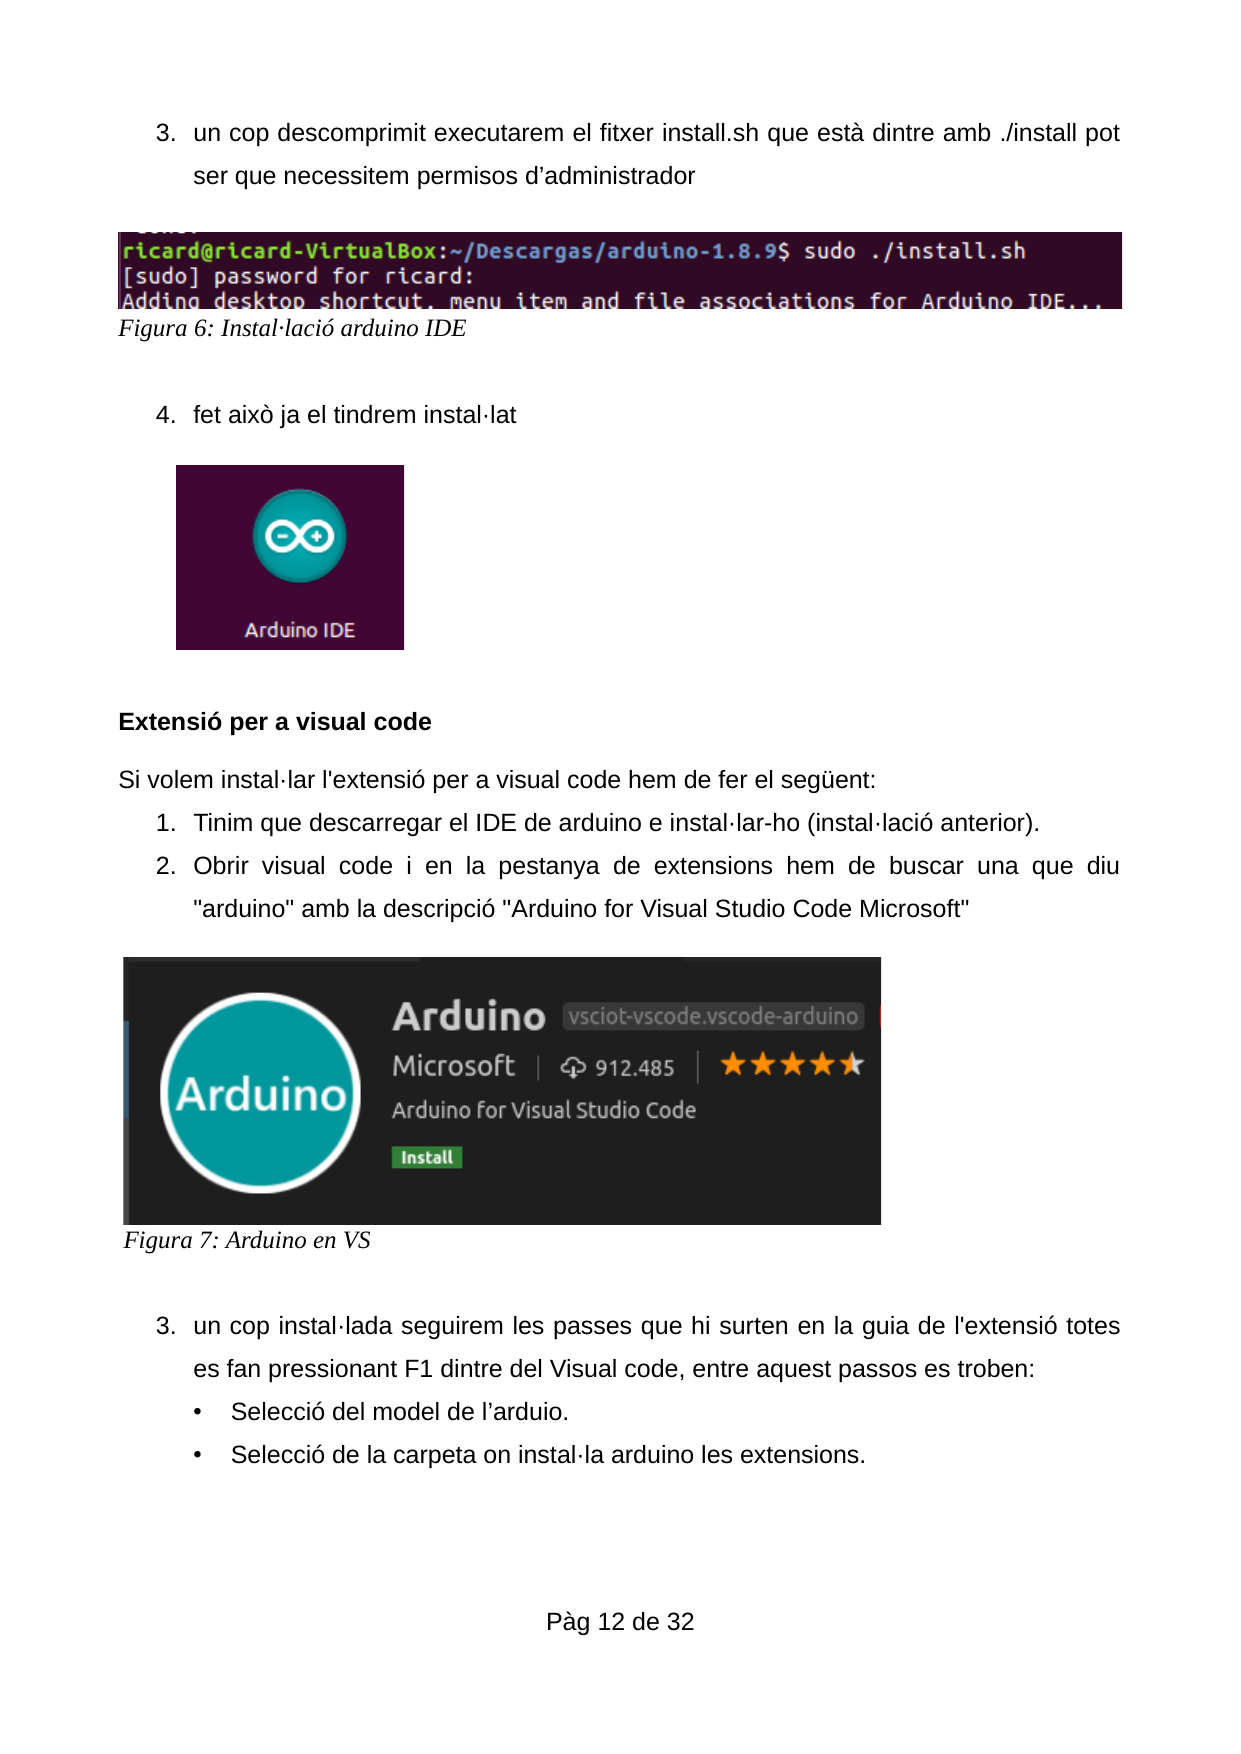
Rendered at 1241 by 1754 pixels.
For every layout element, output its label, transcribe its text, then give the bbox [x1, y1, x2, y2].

list fet això ja el tindrem instal·lat [156, 400, 1122, 428]
list un cop instal·lada seguirem les passes que hi surten en la guia de l'extensió totes es fan pressionant F1 dintre del Visual code, entre aquest passos es troben: [156, 1311, 1122, 1383]
text Si volem instal·lar l'extensió per a visual code hem de fer el següent: [118, 765, 1122, 794]
list Tinim que descarregar el IDE de arduino e instal·lar-ho (instal·lació anterior). [156, 808, 1122, 837]
list Figura 7: Arduino en VS [123, 1225, 881, 1253]
list Selecció de la carpeta on instal·la arduino les extensions. [193, 1441, 1122, 1469]
list un cop descomprimit executarem el fitxer install.sh que està dintre amb ./install pot ser que necessitem permisos d’administrador [156, 118, 1122, 190]
text Figura 6: Instal·lació arduino IDE [118, 309, 1122, 342]
list [123, 945, 881, 957]
list Selecció del model de l’arduio. [193, 1397, 1122, 1426]
picture [123, 957, 882, 1225]
picture [176, 465, 405, 650]
list Obrir visual code i en la pestanya de extensions hem de buscar una que diu "arduino" amb la descripció "Arduino for Visual Studio Code Microsoft" [156, 851, 1122, 923]
subtitle Extensió per a visual code [118, 707, 1122, 736]
picture [118, 232, 1123, 309]
